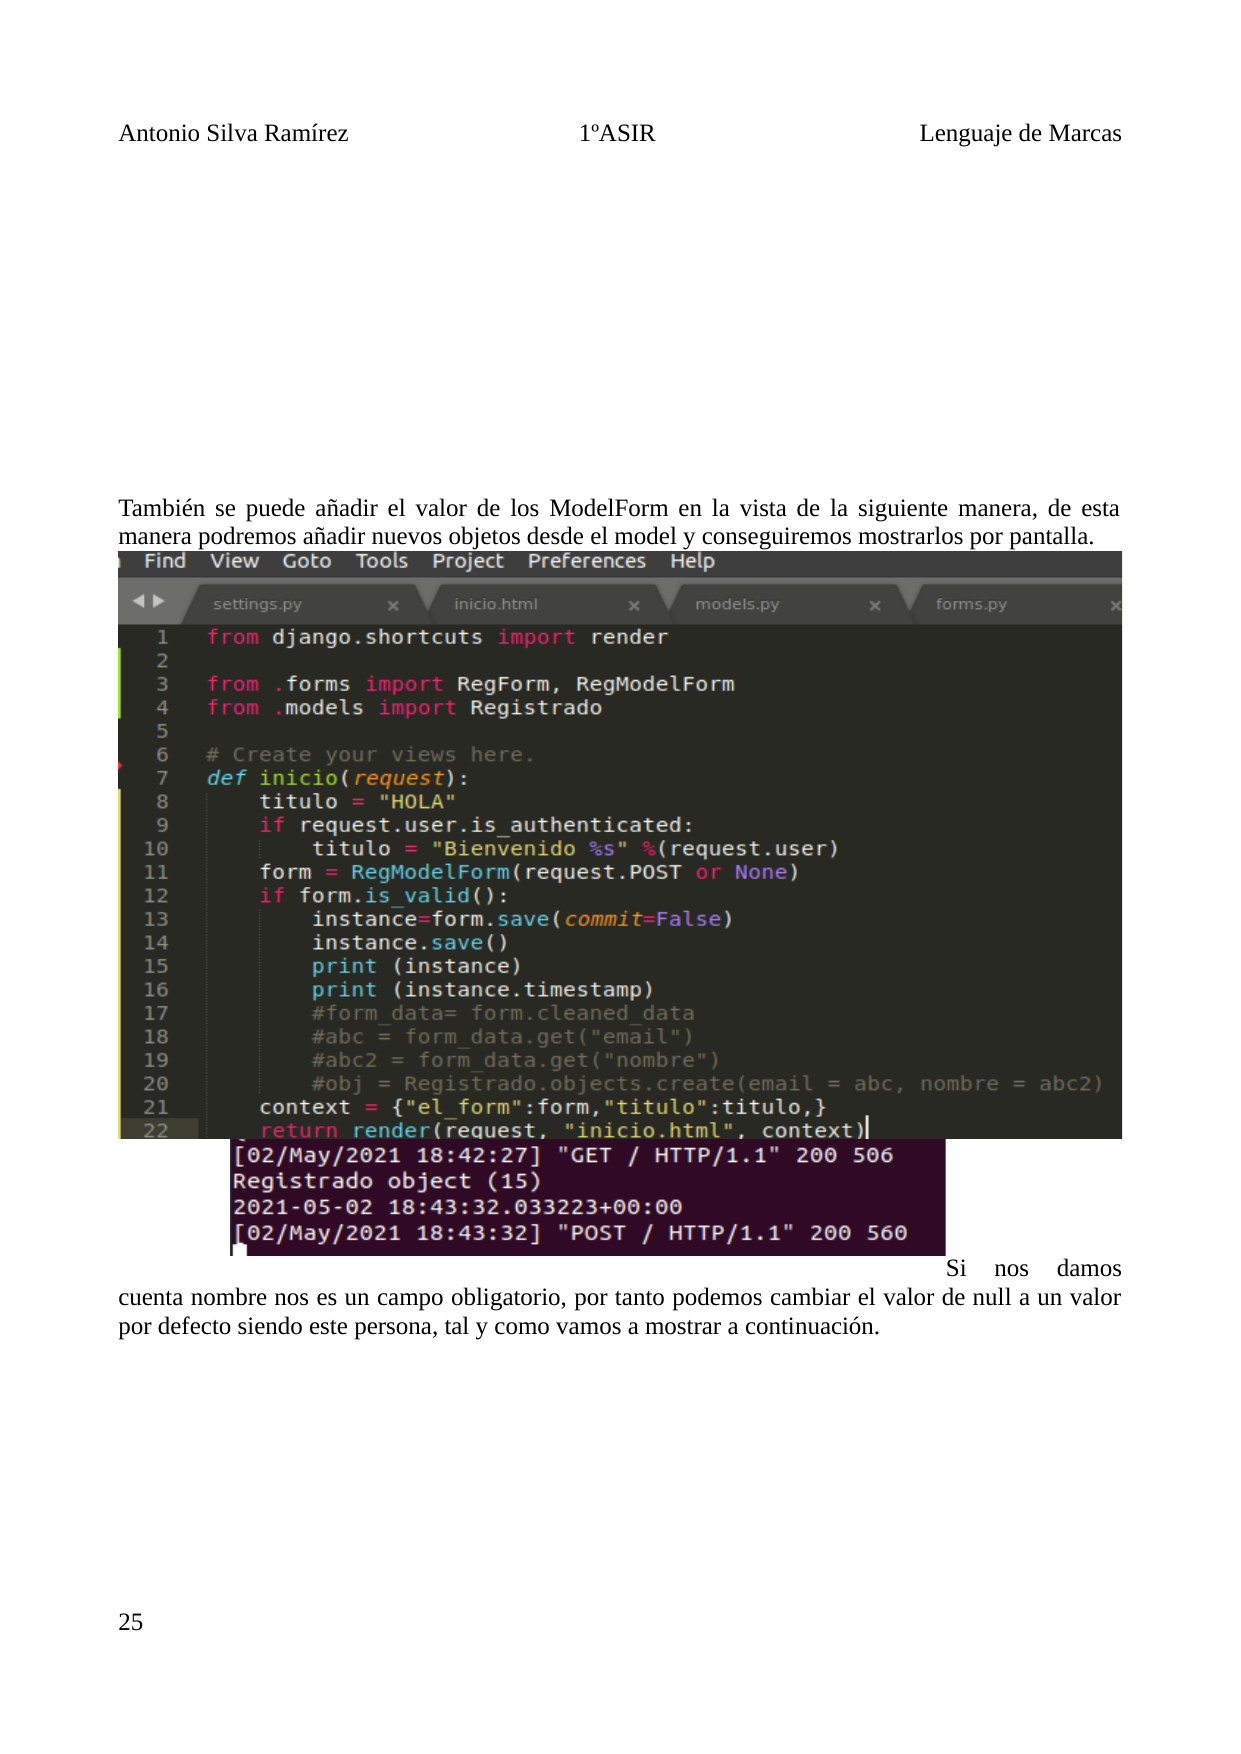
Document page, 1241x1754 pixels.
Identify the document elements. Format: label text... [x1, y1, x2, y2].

picture [118, 551, 1123, 1256]
text También se puede añadir el valor de los ModelForm en la vista de la siguiente manera, de esta manera podremos añadir nuevos objetos desde el model y conseguiremos mostrarlos por pantalla. [118, 493, 1122, 550]
text Si nos damos cuenta nombre nos es un campo obligatorio, por tanto podemos cambiar el valor de null a un valor por defecto siendo este persona, tal y como vamos a mostrar a continuación. [118, 1253, 1122, 1339]
